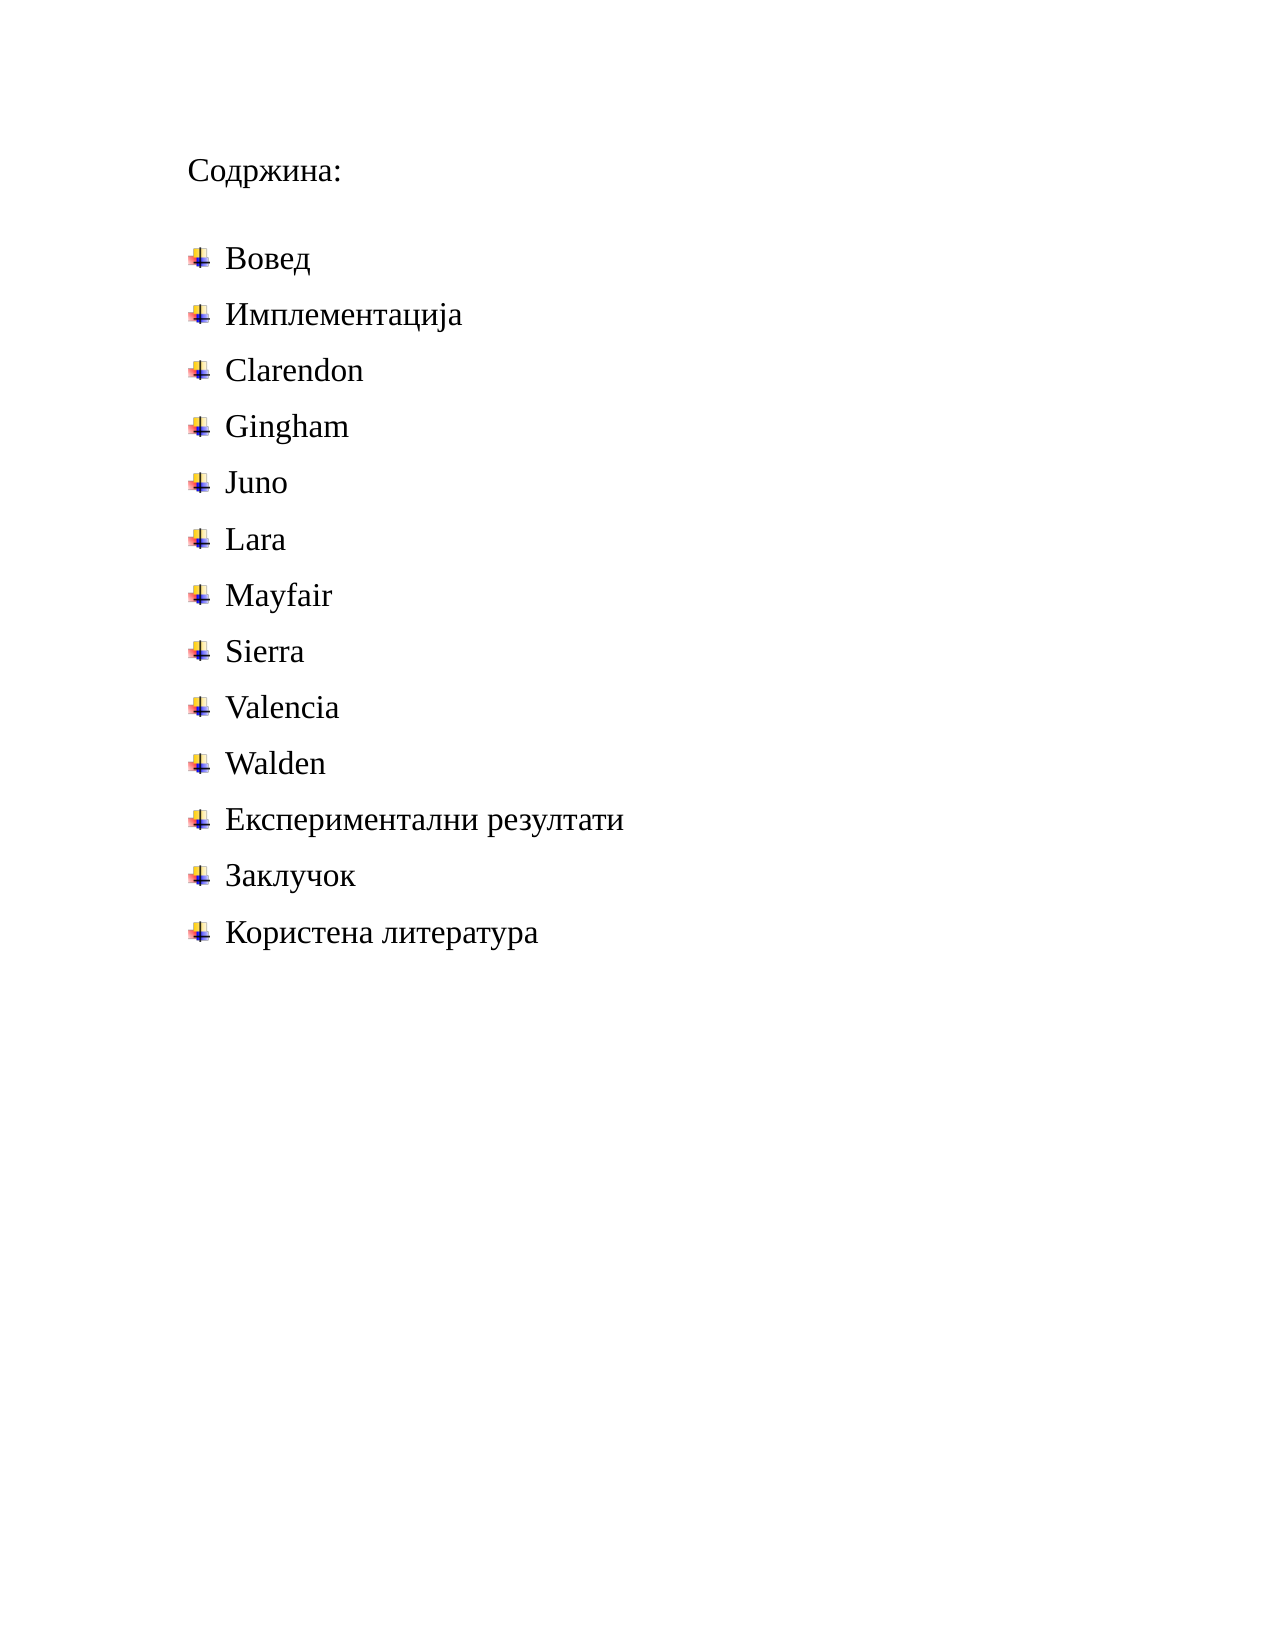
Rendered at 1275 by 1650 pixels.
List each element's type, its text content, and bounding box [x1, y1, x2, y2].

list Користена литература [187, 912, 1125, 950]
text Содржина: [187, 150, 1125, 221]
list Вовед [187, 238, 1125, 276]
list Имплементација [187, 294, 1125, 333]
list Walden [187, 743, 1125, 782]
list Sierra [187, 631, 1125, 669]
list Juno [187, 463, 1125, 501]
list Larа [187, 519, 1125, 557]
list Gingham [187, 407, 1125, 445]
list Clarendon [187, 350, 1125, 389]
list Valencia [187, 687, 1125, 726]
list Заклучок [187, 856, 1125, 894]
list Mayfair [187, 575, 1125, 613]
list Експериментални резултати [187, 799, 1125, 838]
